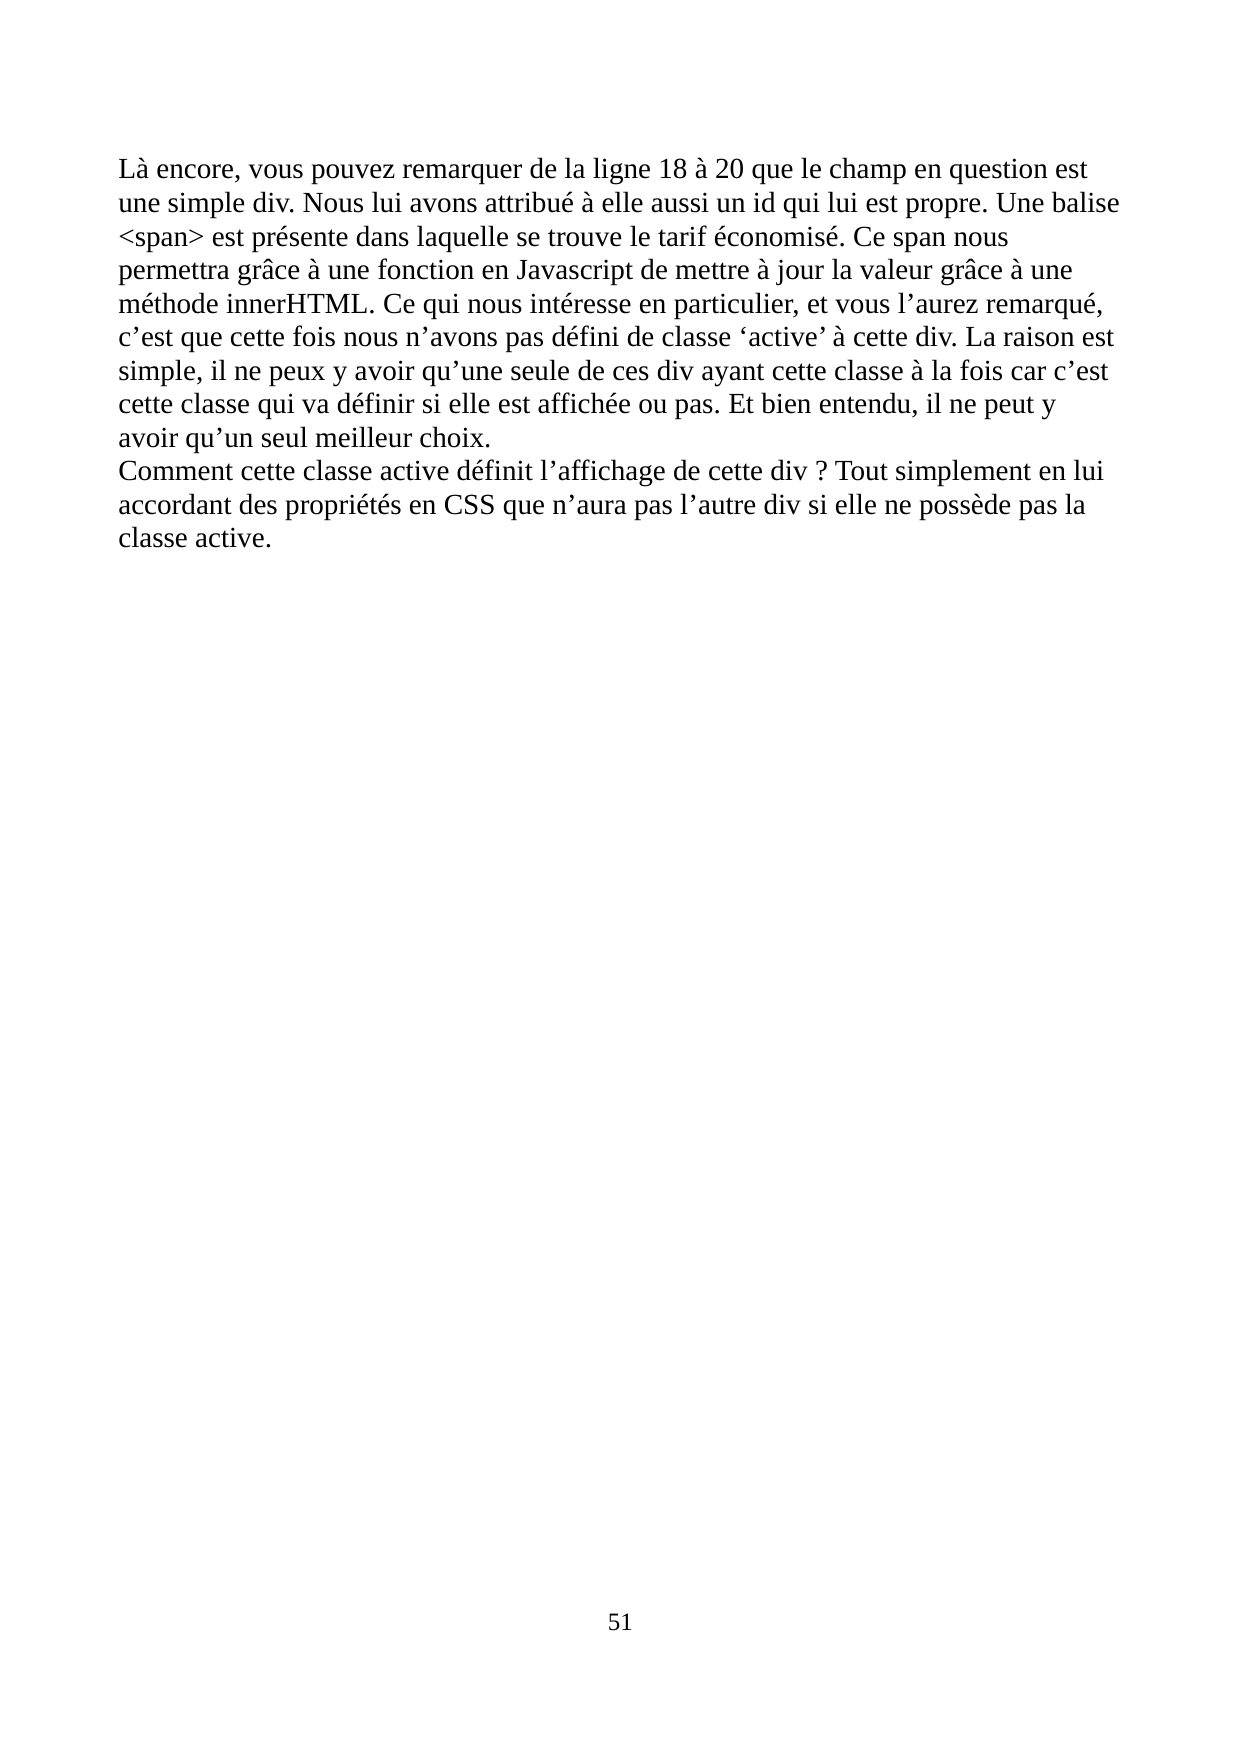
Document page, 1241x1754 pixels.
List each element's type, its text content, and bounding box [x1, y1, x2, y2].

text Là encore, vous pouvez remarquer de la ligne 18 à 20 que le champ en question est une simple div. Nous lui avons attribué à elle aussi un id qui lui est propre. Une balise <span> est présente dans laquelle se trouve le tarif économisé. Ce span nous permettra grâce à une fonction en Javascript de mettre à jour la valeur grâce à une méthode innerHTML. Ce qui nous intéresse en particulier, et vous l’aurez remarqué, c’est que cette fois nous n’avons pas défini de classe ‘active’ à cette div. La raison est simple, il ne peux y avoir qu’une seule de ces div ayant cette classe à la fois car c’est cette classe qui va définir si elle est affichée ou pas. Et bien entendu, il ne peut y avoir qu’un seul meilleur choix. [118, 152, 1122, 453]
text Comment cette classe active définit l’affichage de cette div ? Tout simplement en lui accordant des propriétés en CSS que n’aura pas l’autre div si elle ne possède pas la classe active. [118, 453, 1122, 554]
